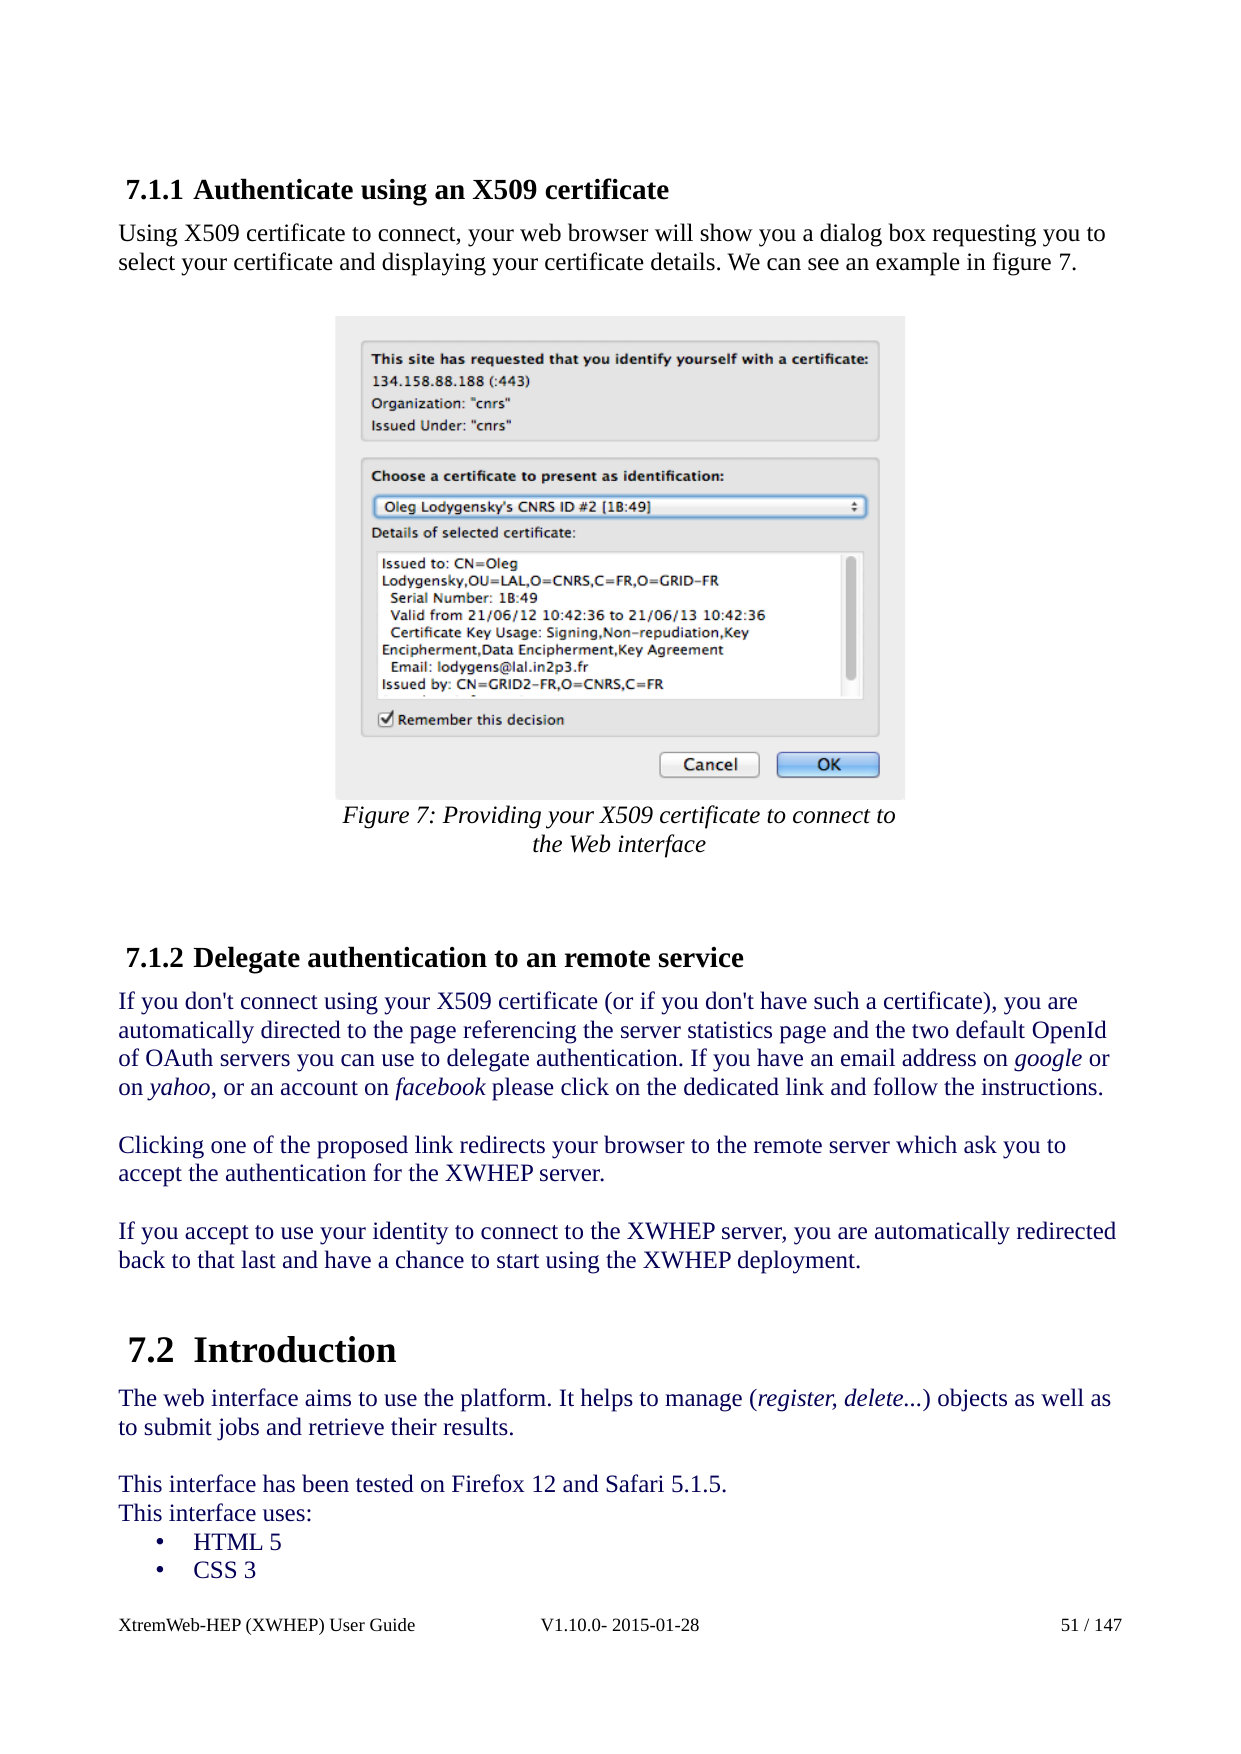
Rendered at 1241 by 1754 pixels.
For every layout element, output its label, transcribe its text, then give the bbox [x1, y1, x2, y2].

text Using X509 certificate to connect, your web browser will show you a dialog box requesting you to select your certificate and displaying your certificate details. We can see an example in figure 7. [118, 218, 1122, 275]
list CSS 3 [156, 1555, 1122, 1584]
subtitle Authenticate using an X509 certificate [118, 172, 1122, 205]
text This interface has been tested on Firefox 12 and Safari 5.1.5. [118, 1469, 1122, 1498]
text This interface uses: [118, 1498, 1122, 1527]
text Figure 7: Providing your X509 certificate to connect to the Web interface [335, 800, 905, 857]
subtitle Delegate authentication to an remote service [118, 940, 1122, 973]
text If you don't connect using your X509 certificate (or if you don't have such a certificate), you are automatically directed to the page referencing the server statistics page and the two default OpenId of OAuth servers you can use to delegate authentication. If you have an email address on google or on yahoo, or an account on facebook please click on the dedicated link and follow the instructions. [118, 986, 1122, 1101]
text If you accept to use your identity to connect to the XWHEP server, you are automatically redirected back to that last and have a chance to start using the XWHEP deployment. [118, 1216, 1122, 1273]
list HTML 5 [156, 1527, 1122, 1555]
subtitle Introduction [118, 1327, 1122, 1370]
text The web interface aims to use the platform. It helps to manage (register, delete...) objects as well as to submit jobs and retrieve their results. [118, 1383, 1122, 1440]
picture [335, 316, 906, 800]
text Clicking one of the proposed link redirects your browser to the remote server which ask you to accept the authentication for the XWHEP server. [118, 1130, 1122, 1187]
